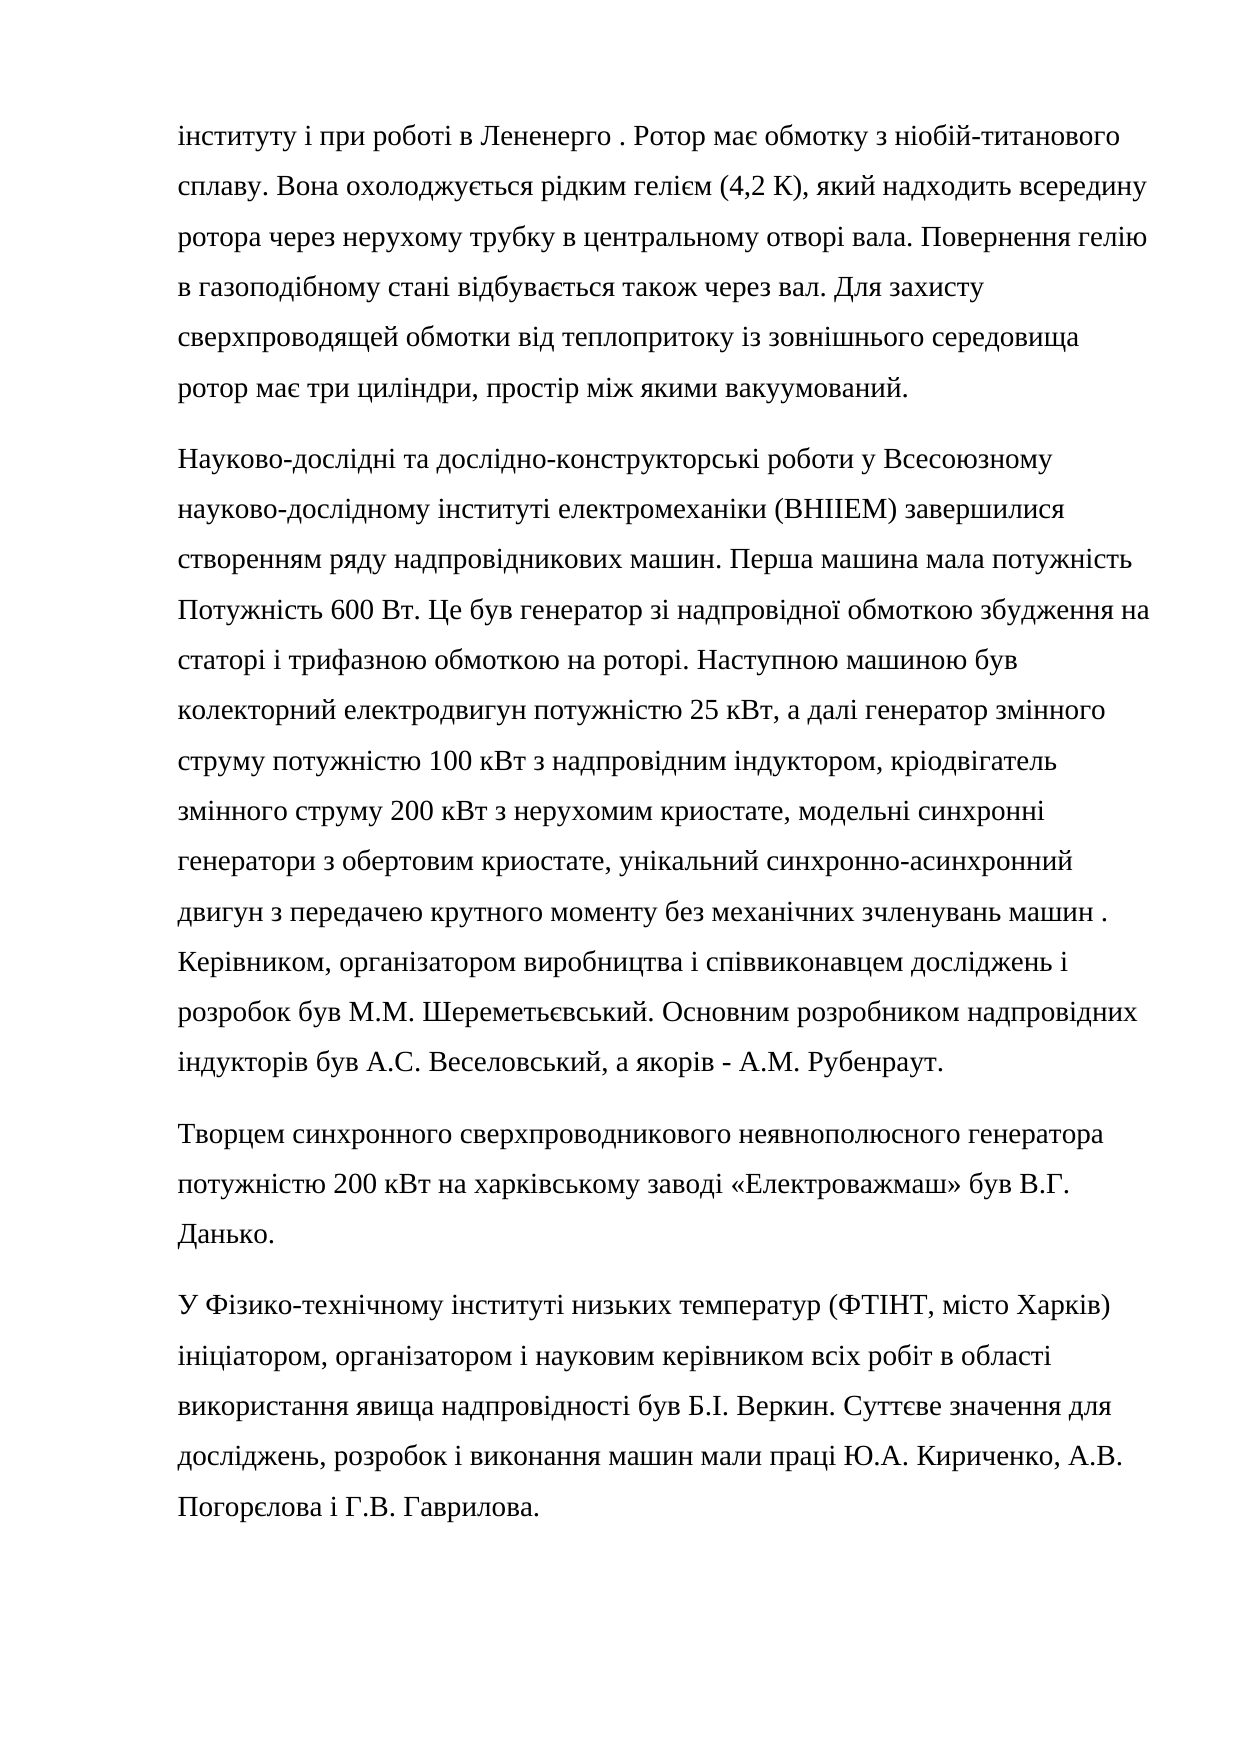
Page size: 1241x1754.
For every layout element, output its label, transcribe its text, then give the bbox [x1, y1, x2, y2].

text Творцем синхронного сверхпроводникового неявнополюсного генератора потужністю 200 кВт на харківському заводі «Електроважмаш» був В.Г. Данько. [177, 1116, 1152, 1250]
text У Фізико-технічному інституті низьких температур (ФТІНТ, місто Харків) ініціатором, організатором і науковим керівником всіх робіт в області використання явища надпровідності був Б.І. Веркин. Суттєве значення для досліджень, розробок і виконання машин мали праці Ю.А. Кириченко, А.В. Погорєлова і Г.В. Гаврилова. [177, 1287, 1152, 1522]
text Науково-дослідні та дослідно-конструкторські роботи у Всесоюзному науково-дослідному інституті електромеханіки (ВНІІЕМ) завершилися створенням ряду надпровідникових машин. Перша машина мала потужність Потужність 600 Вт. Це був генератор зі надпровідної обмоткою збудження на статорі і трифазною обмоткою на роторі. Наступною машиною був колекторний електродвигун потужністю 25 кВт, а далі генератор змінного струму потужністю 100 кВт з надпровідним індуктором, кріодвігатель змінного струму 200 кВт з нерухомим криостате, модельні синхронні генератори з обертовим криостате, унікальний синхронно-асинхронний двигун з передачею крутного моменту без механічних зчленувань машин . Керівником, організатором виробництва і співвиконавцем досліджень і розробок був М.М. Шереметьєвський. Основним розробником надпровідних індукторів був А.С. Веселовський, а якорів - A.M. Рубенраут. [177, 441, 1152, 1078]
text інституту і при роботі в Лененерго . Ротор має обмотку з ніобій-титанового сплаву. Вона охолоджується рідким гелієм (4,2 К), який надходить всередину ротора через нерухому трубку в центральному отворі вала. Повернення гелію в газоподібному стані відбувається також через вал. Для захисту сверхпроводящей обмотки від теплопритоку із зовнішнього середовища ротор має три циліндри, простір між якими вакуумований. [177, 118, 1152, 403]
